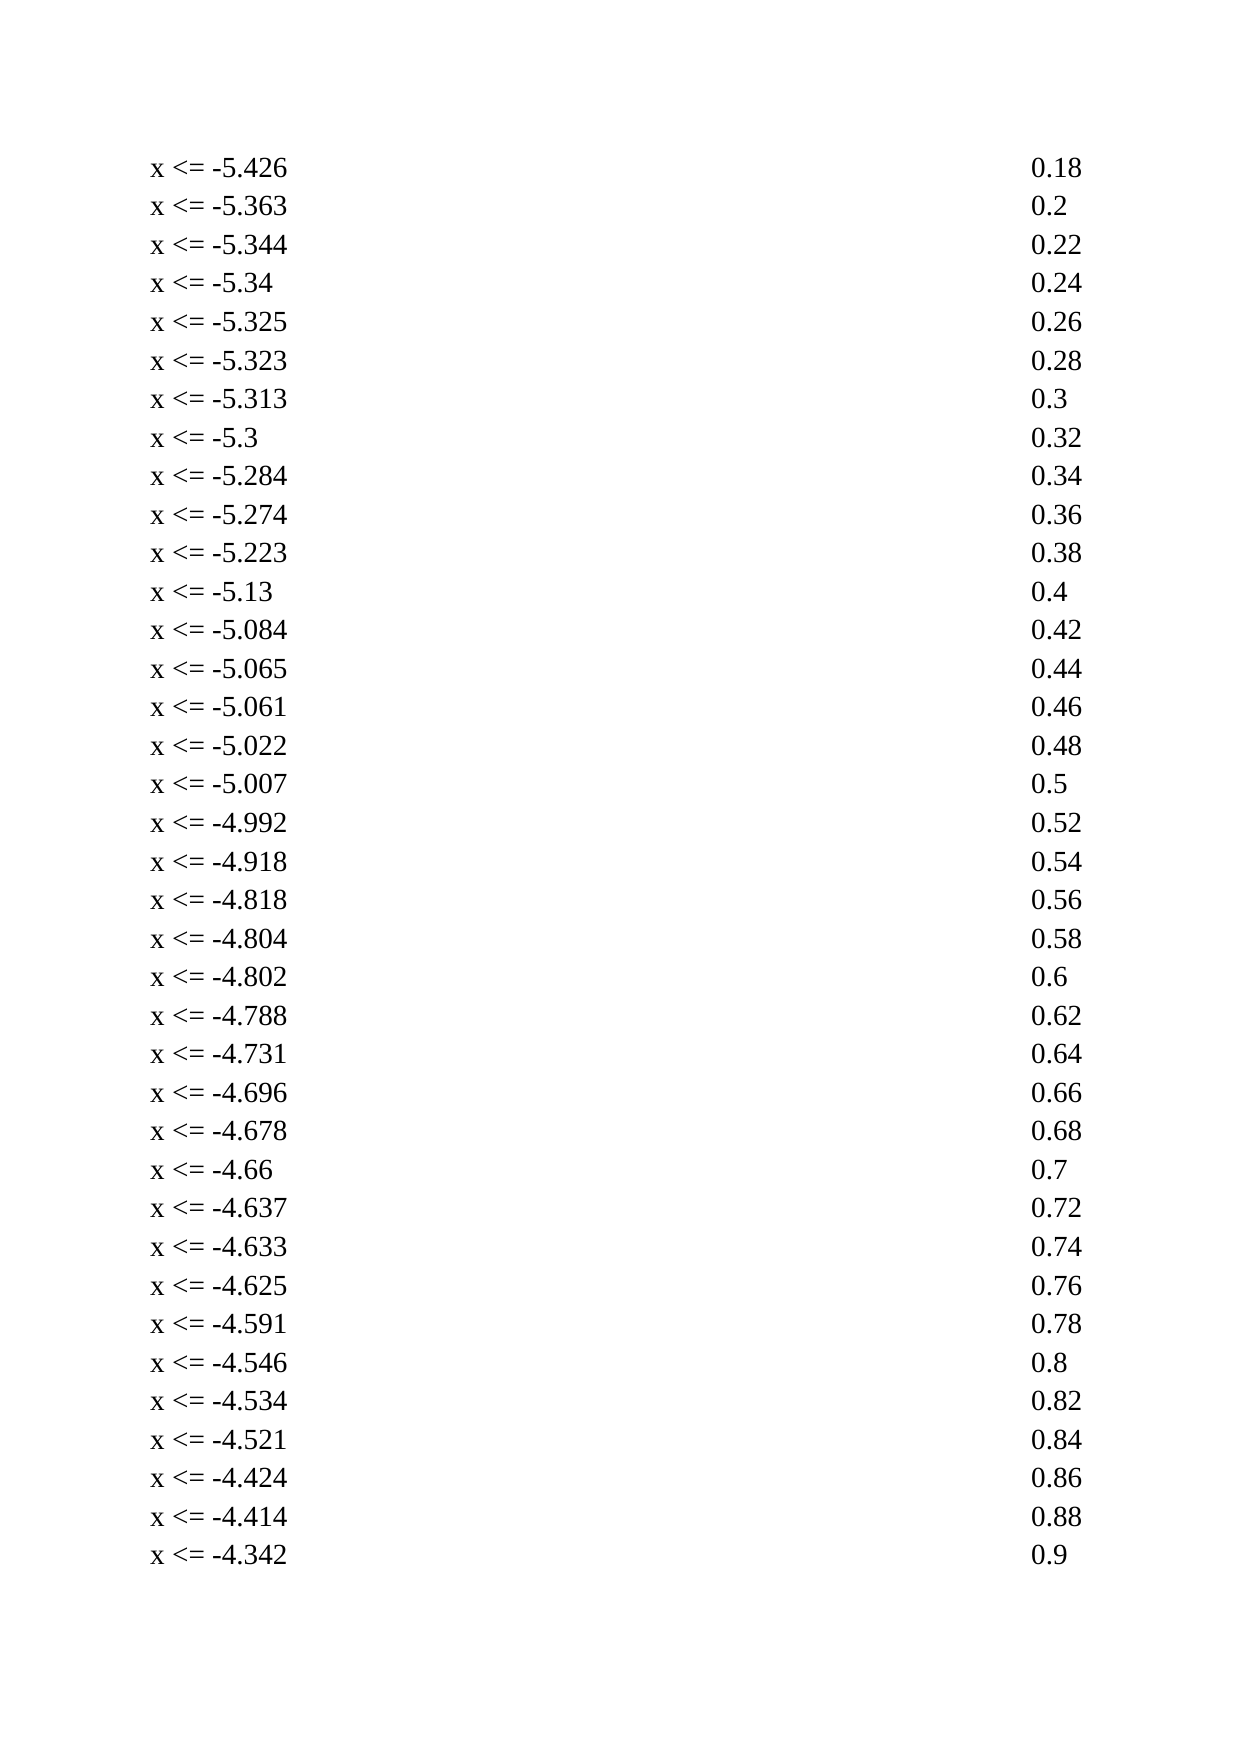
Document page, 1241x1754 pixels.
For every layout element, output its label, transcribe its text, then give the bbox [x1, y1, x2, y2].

text x <= -5.363 0.2 [150, 188, 1090, 222]
text x <= -4.521 0.84 [150, 1422, 1090, 1455]
text x <= -4.66 0.7 [150, 1152, 1090, 1186]
text x <= -5.223 0.38 [150, 535, 1090, 569]
text x <= -4.802 0.6 [150, 959, 1090, 993]
text x <= -4.424 0.86 [150, 1460, 1090, 1494]
text x <= -5.344 0.22 [150, 227, 1090, 261]
text x <= -5.325 0.26 [150, 304, 1090, 338]
text x <= -4.788 0.62 [150, 998, 1090, 1031]
text x <= -4.591 0.78 [150, 1306, 1090, 1340]
text x <= -5.323 0.28 [150, 343, 1090, 376]
text x <= -4.546 0.8 [150, 1345, 1090, 1378]
text x <= -4.625 0.76 [150, 1268, 1090, 1301]
text x <= -5.3 0.32 [150, 420, 1090, 453]
text x <= -4.637 0.72 [150, 1191, 1090, 1224]
text x <= -4.804 0.58 [150, 921, 1090, 954]
text x <= -5.061 0.46 [150, 689, 1090, 723]
text x <= -4.731 0.64 [150, 1036, 1090, 1070]
text x <= -4.633 0.74 [150, 1229, 1090, 1263]
text x <= -5.426 0.18 [150, 150, 1090, 183]
text x <= -5.022 0.48 [150, 728, 1090, 762]
text x <= -5.274 0.36 [150, 497, 1090, 530]
text x <= -5.13 0.4 [150, 574, 1090, 607]
text x <= -5.284 0.34 [150, 458, 1090, 492]
text x <= -4.678 0.68 [150, 1113, 1090, 1147]
text x <= -4.918 0.54 [150, 844, 1090, 877]
text x <= -5.084 0.42 [150, 612, 1090, 646]
text x <= -4.534 0.82 [150, 1383, 1090, 1417]
text x <= -5.007 0.5 [150, 767, 1090, 800]
text x <= -4.414 0.88 [150, 1499, 1090, 1532]
text x <= -4.992 0.52 [150, 805, 1090, 839]
text x <= -5.065 0.44 [150, 651, 1090, 684]
text x <= -5.34 0.24 [150, 266, 1090, 299]
text x <= -4.696 0.66 [150, 1075, 1090, 1108]
text x <= -5.313 0.3 [150, 381, 1090, 415]
text x <= -4.342 0.9 [150, 1537, 1090, 1571]
text x <= -4.818 0.56 [150, 882, 1090, 916]
